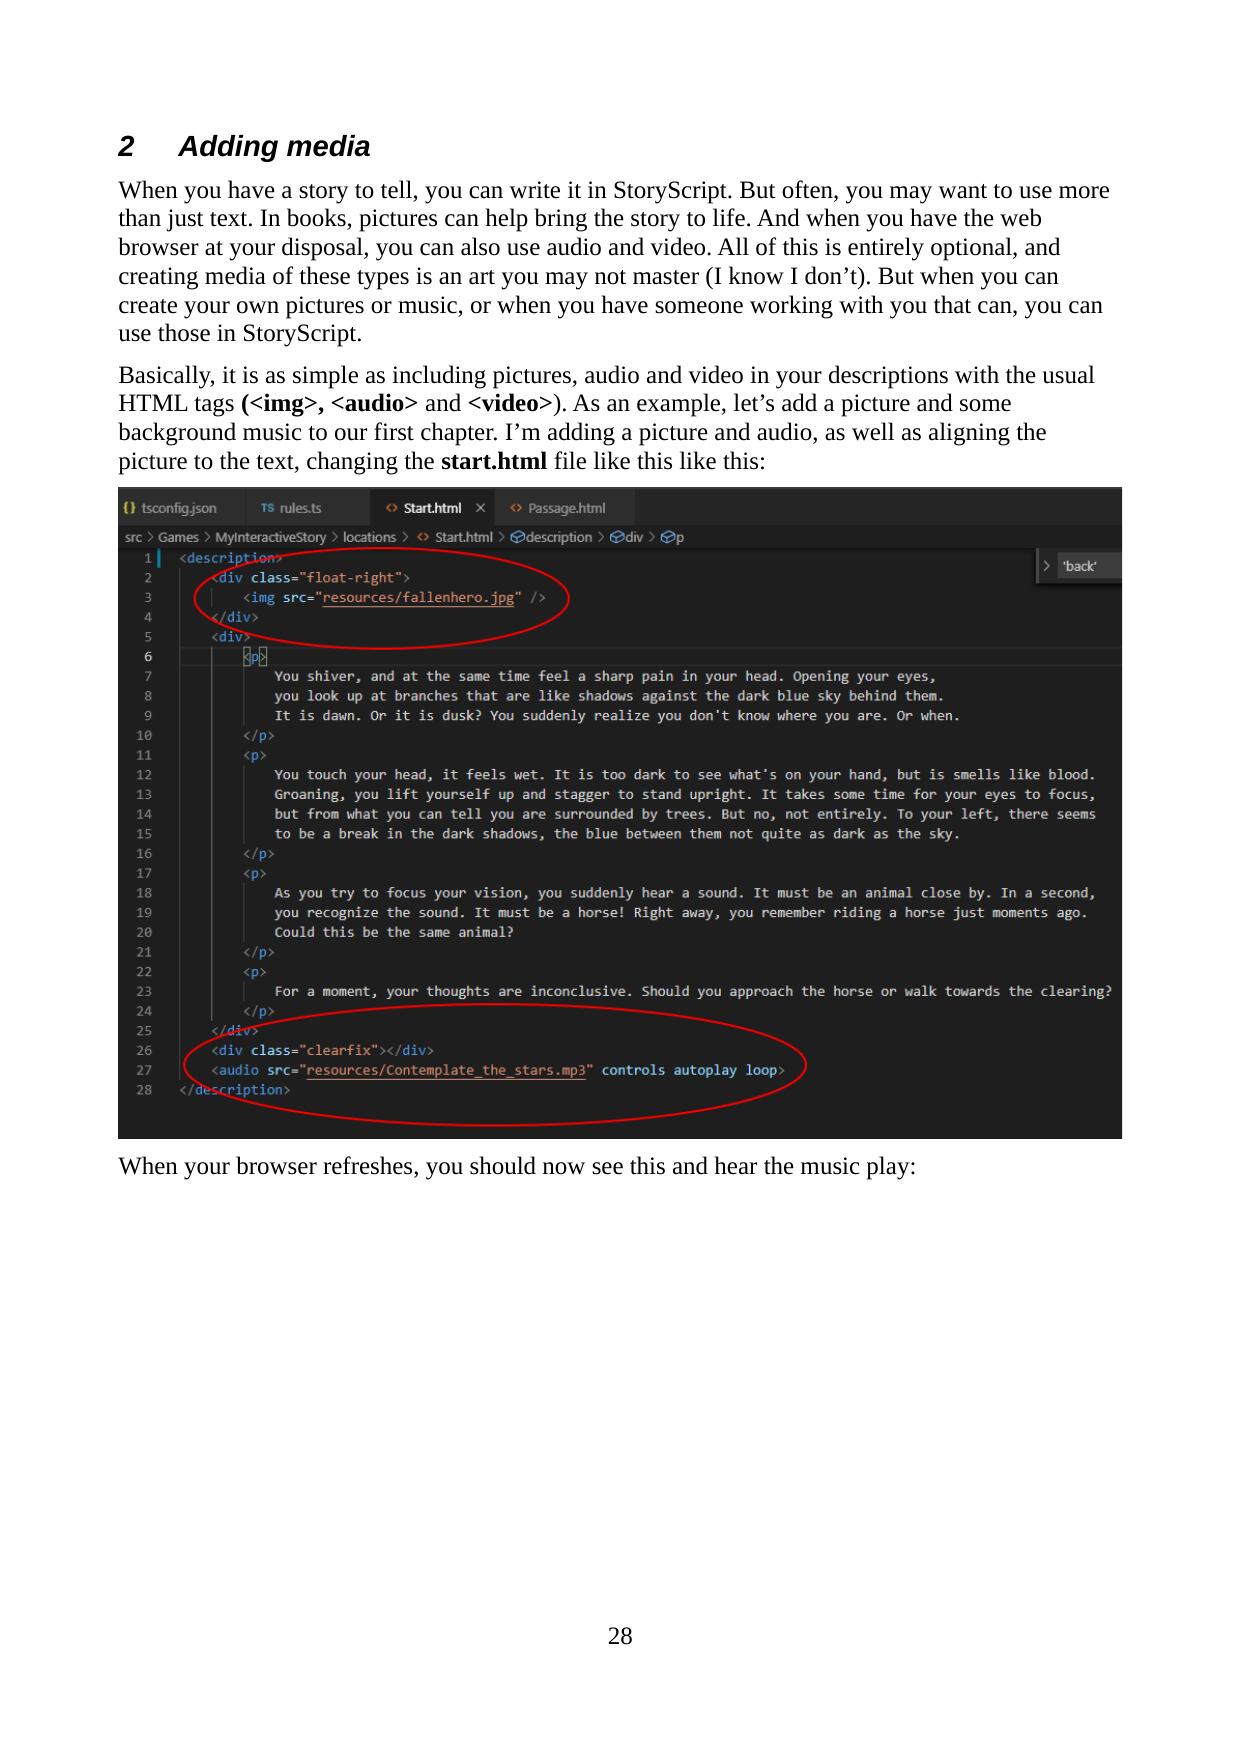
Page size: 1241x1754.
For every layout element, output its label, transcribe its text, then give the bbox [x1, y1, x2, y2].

text When you have a story to tell, you can write it in StoryScript. But often, you may want to use more than just text. In books, pictures can help bring the story to life. And when you have the web browser at your disposal, you can also use audio and video. All of this is entirely optional, and creating media of these types is an art you may not master (I know I don’t). But when you can create your own pictures or music, or when you have someone working with you that can, you can use those in StoryScript. [118, 175, 1122, 347]
text When your browser refreshes, you should now see this and hear the music play: [118, 1151, 1122, 1179]
subtitle Adding media [118, 129, 1122, 162]
text Basically, it is as simple as including pictures, audio and video in your descriptions with the usual HTML tags (<img>, <audio> and <video>). As an example, let’s add a picture and some background music to our first chapter. I’m adding a picture and audio, as well as aligning the picture to the text, changing the start.html file like this like this: [118, 360, 1122, 475]
